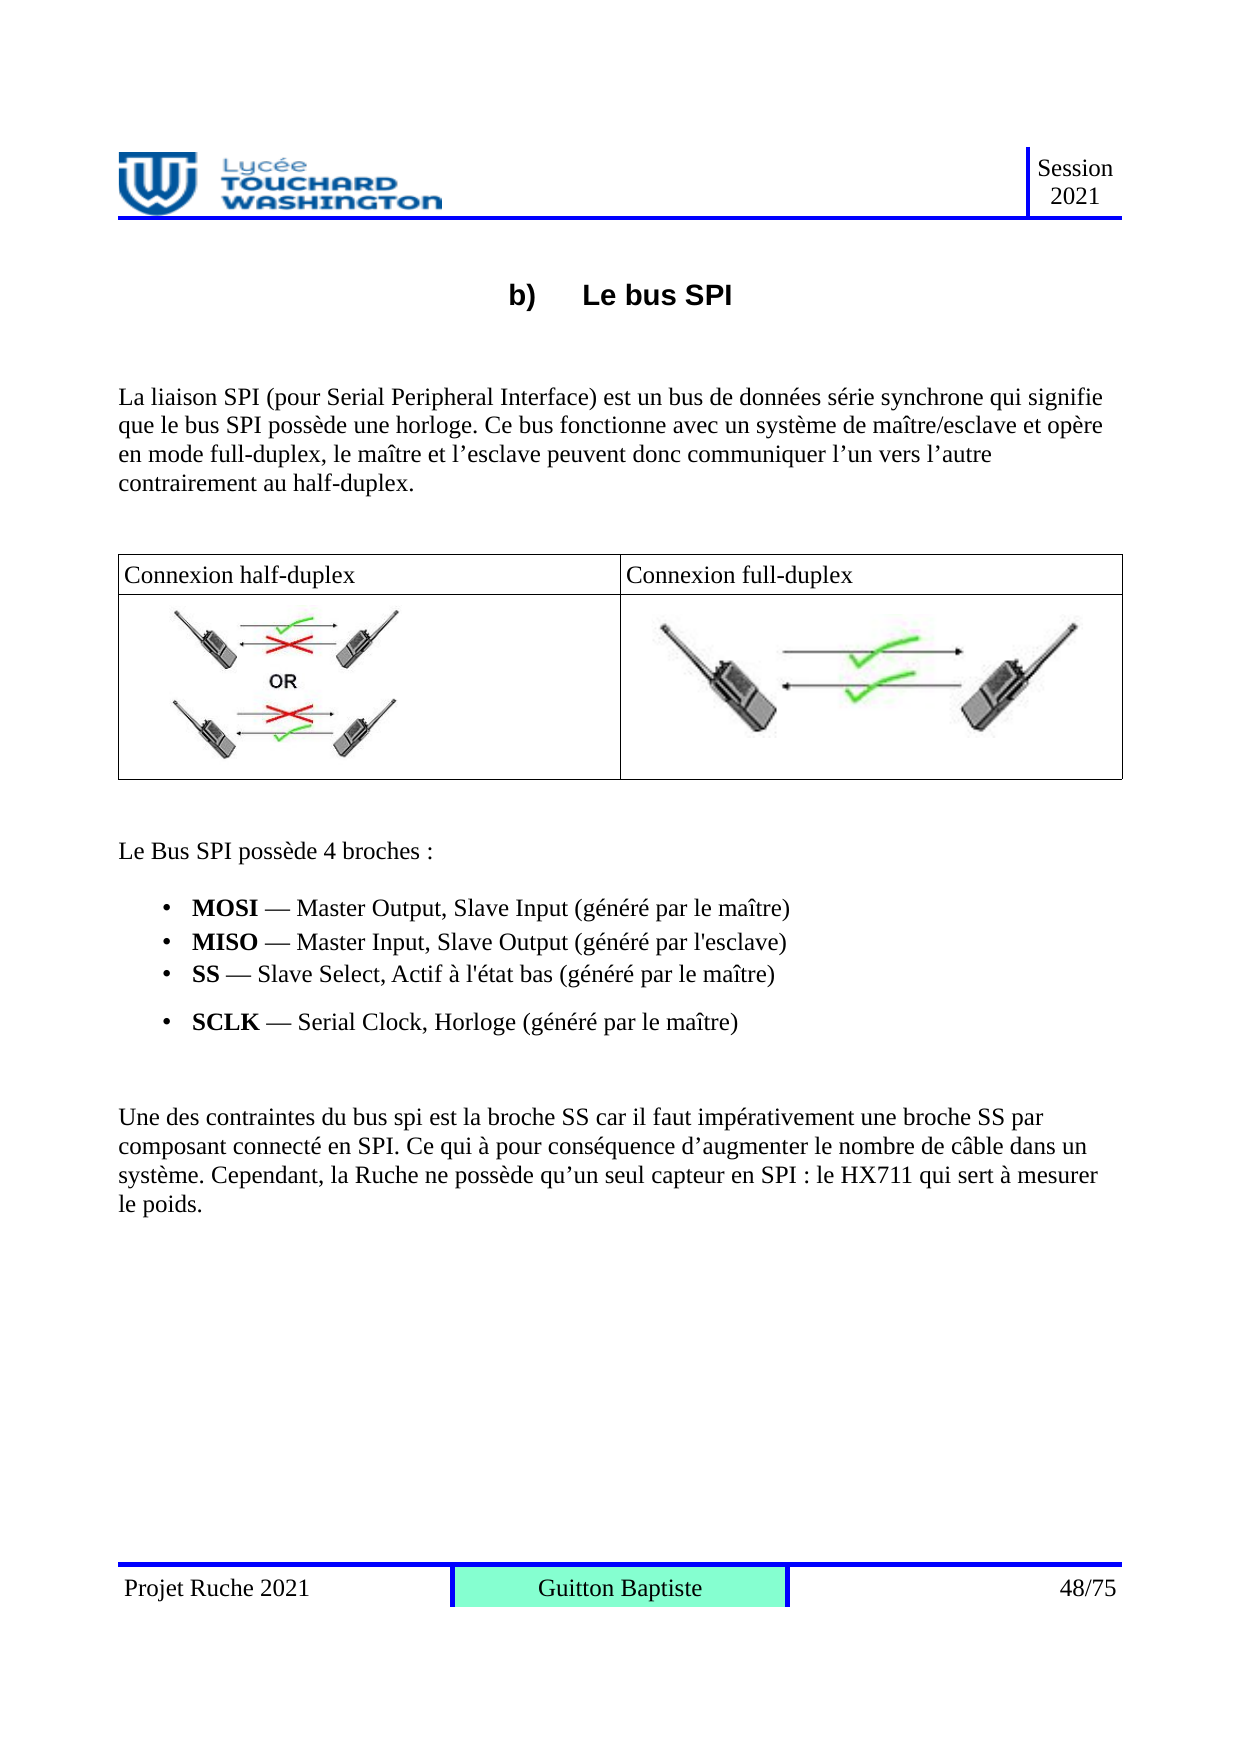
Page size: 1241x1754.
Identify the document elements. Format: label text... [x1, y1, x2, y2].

table_header Connexion full-duplex [621, 555, 1122, 594]
text Le Bus SPI possède 4 broches : [118, 836, 1122, 865]
list MOSI — Master Output, Slave Input (généré par le maître) [162, 893, 1122, 922]
list SCLK — Serial Clock, Horloge (généré par le maître) [162, 1007, 1122, 1036]
table_cell [621, 595, 1122, 778]
table_cell [119, 595, 620, 778]
subtitle Le bus SPI [118, 278, 1122, 312]
picture [118, 152, 442, 216]
table_header Connexion half-duplex [119, 555, 620, 594]
text Une des contraintes du bus spi est la broche SS car il faut impérativement une broche SS par composant connecté en SPI. Ce qui à pour conséquence d’augmenter le nombre de câble dans un système. Cependant, la Ruche ne possède qu’un seul capteur en SPI : le HX711 qui sert à mesurer le poids. [118, 1102, 1122, 1217]
list SS — Slave Select, Actif à l'état bas (généré par le maître) [162, 959, 1122, 988]
picture [651, 614, 1084, 738]
text contrairement au half-duplex. [118, 468, 1122, 497]
text La liaison SPI (pour Serial Peripheral Interface) est un bus de données série synchrone qui signifie que le bus SPI possède une horloge. Ce bus fonctionne avec un système de maître/esclave et opère en mode full-duplex, le maître et l’esclave peuvent donc communiquer l’un vers l’autre [118, 382, 1122, 468]
picture [169, 605, 402, 765]
list MISO — Master Input, Slave Output (généré par l'esclave) [162, 927, 1122, 955]
